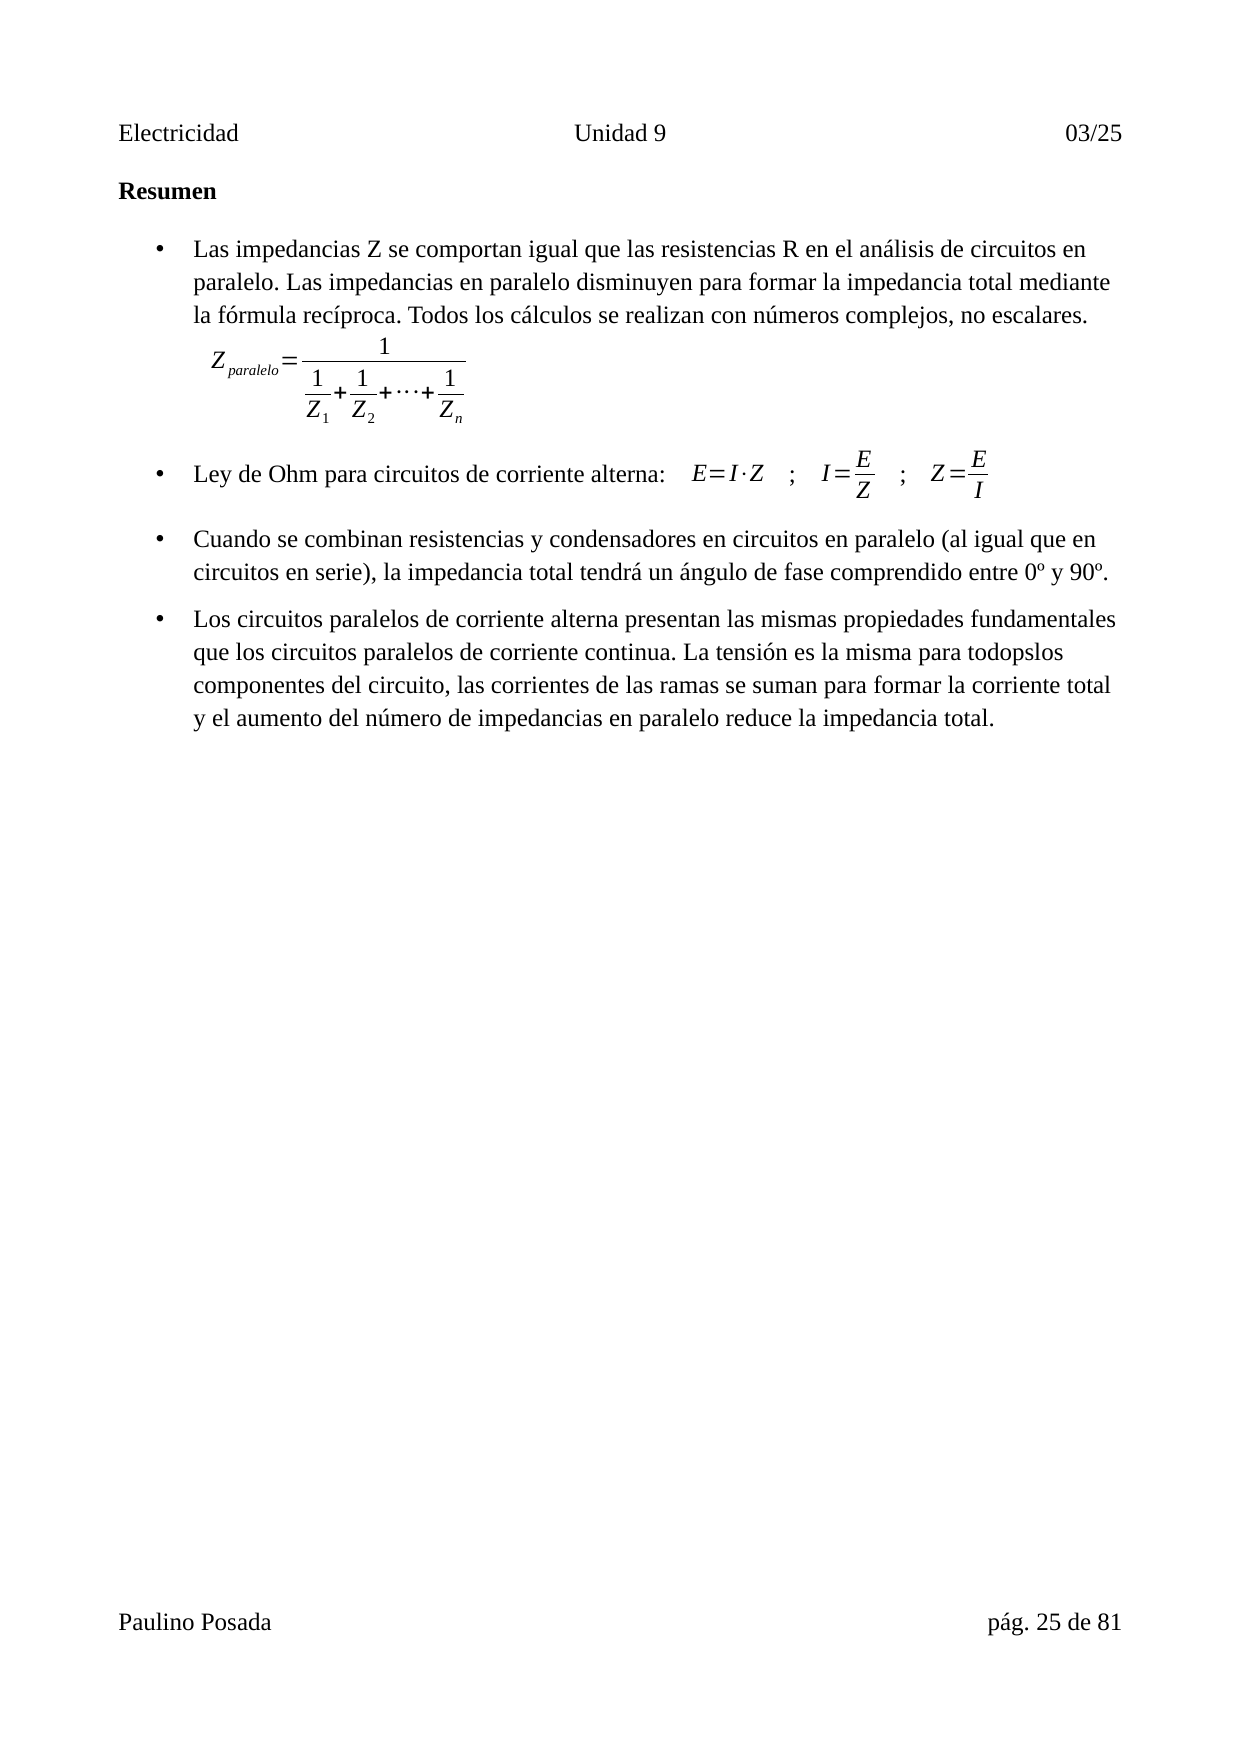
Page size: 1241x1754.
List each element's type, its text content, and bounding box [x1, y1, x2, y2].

list Cuando se combinan resistencias y condensadores en circuitos en paralelo (al igual que en circuitos en serie), la impedancia total tendrá un ángulo de fase comprendido entre 0º y 90º. [156, 524, 1122, 585]
list Las impedancias Z se comportan igual que las resistencias R en el análisis de circuitos en paralelo. Las impedancias en paralelo disminuyen para formar la impedancia total mediante la fórmula recíproca. Todos los cálculos se realizan con números complejos, no escalares. [156, 234, 1122, 427]
text Resumen [118, 176, 1122, 205]
list Ley de Ohm para circuitos de corriente alterna: ; ; [156, 446, 1122, 505]
list Los circuitos paralelos de corriente alterna presentan las mismas propiedades fundamentales que los circuitos paralelos de corriente continua. La tensión es la misma para todopslos componentes del circuito, las corrientes de las ramas se suman para formar la corriente total y el aumento del número de impedancias en paralelo reduce la impedancia total. [156, 604, 1122, 732]
